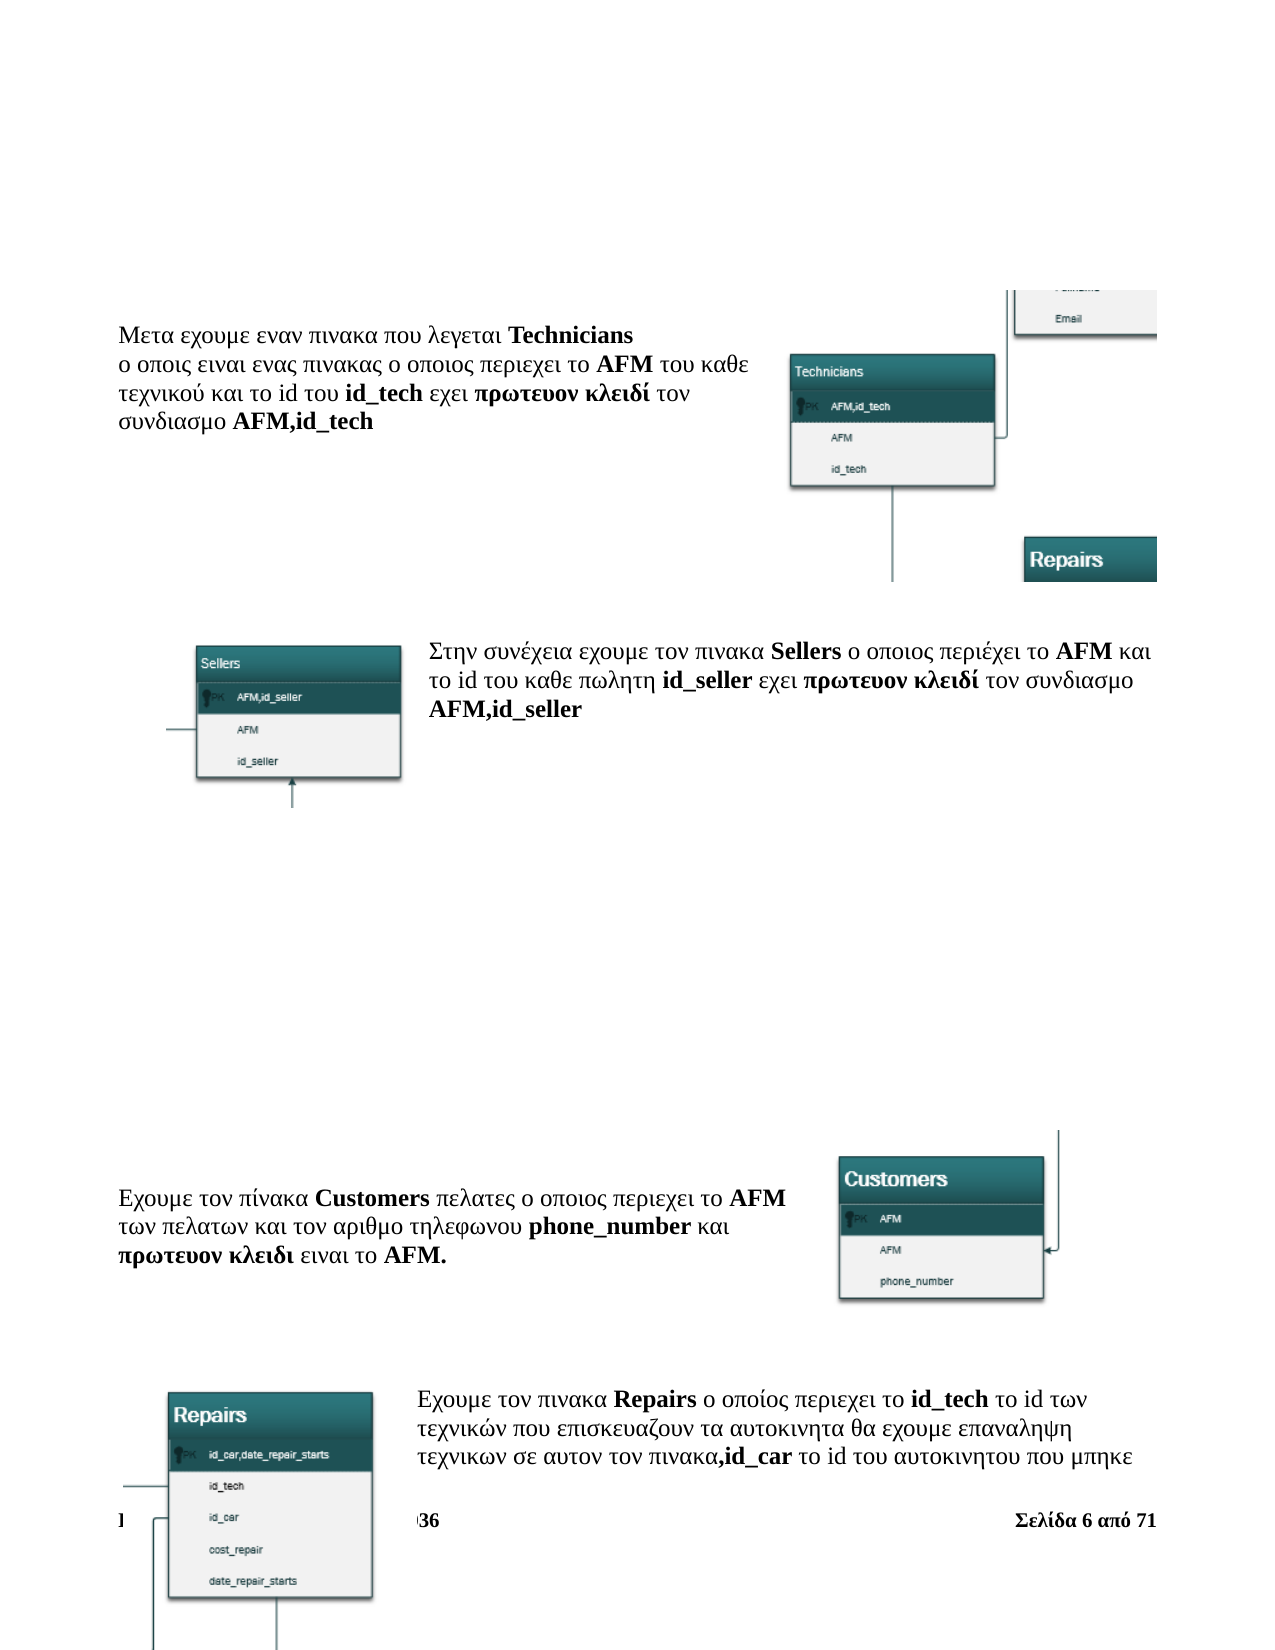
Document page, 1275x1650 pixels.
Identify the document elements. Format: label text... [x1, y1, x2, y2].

picture [166, 623, 429, 808]
picture [755, 290, 1157, 582]
text Μετα εχουμε εναν πινακα που λεγεται Technicians [118, 320, 755, 349]
text Στην συνέχεια εχουμε τον πινακα Sellers ο οποιος περιέχει το AFM και το id του καθε πωλητη id_seller εχει πρωτευον κλειδί τον συνδιασμο AFM,id_seller [429, 636, 1157, 723]
text Εχουμε τον πινακα Repairs ο οποίος περιεχει το id_tech το id των τεχνικών που επισκευαζουν τα αυτοκινητα θα εχουμε επαναληψη τεχνικων σε αυτον τον πινακα,id_car το id του αυτοκινητου που μπηκε [417, 1384, 1157, 1470]
text ο οποις ειναι ενας πινακας ο οποιος περιεχει το AFM του καθε τεχνικού και το id του id_tech εχει πρωτευον κλειδί τον συνδιασμο AFM,id_tech [118, 349, 755, 435]
text Εχουμε τον πίνακα Customers πελατες ο οποιος περιεχει το AFM των πελατων και τον αριθμο τηλεφωνου phone_number και πρωτευον κλειδι ειναι το AFM. [118, 1183, 810, 1269]
picture [123, 1361, 417, 1650]
text [118, 636, 166, 723]
picture [810, 1130, 1102, 1344]
text [1102, 1183, 1157, 1269]
